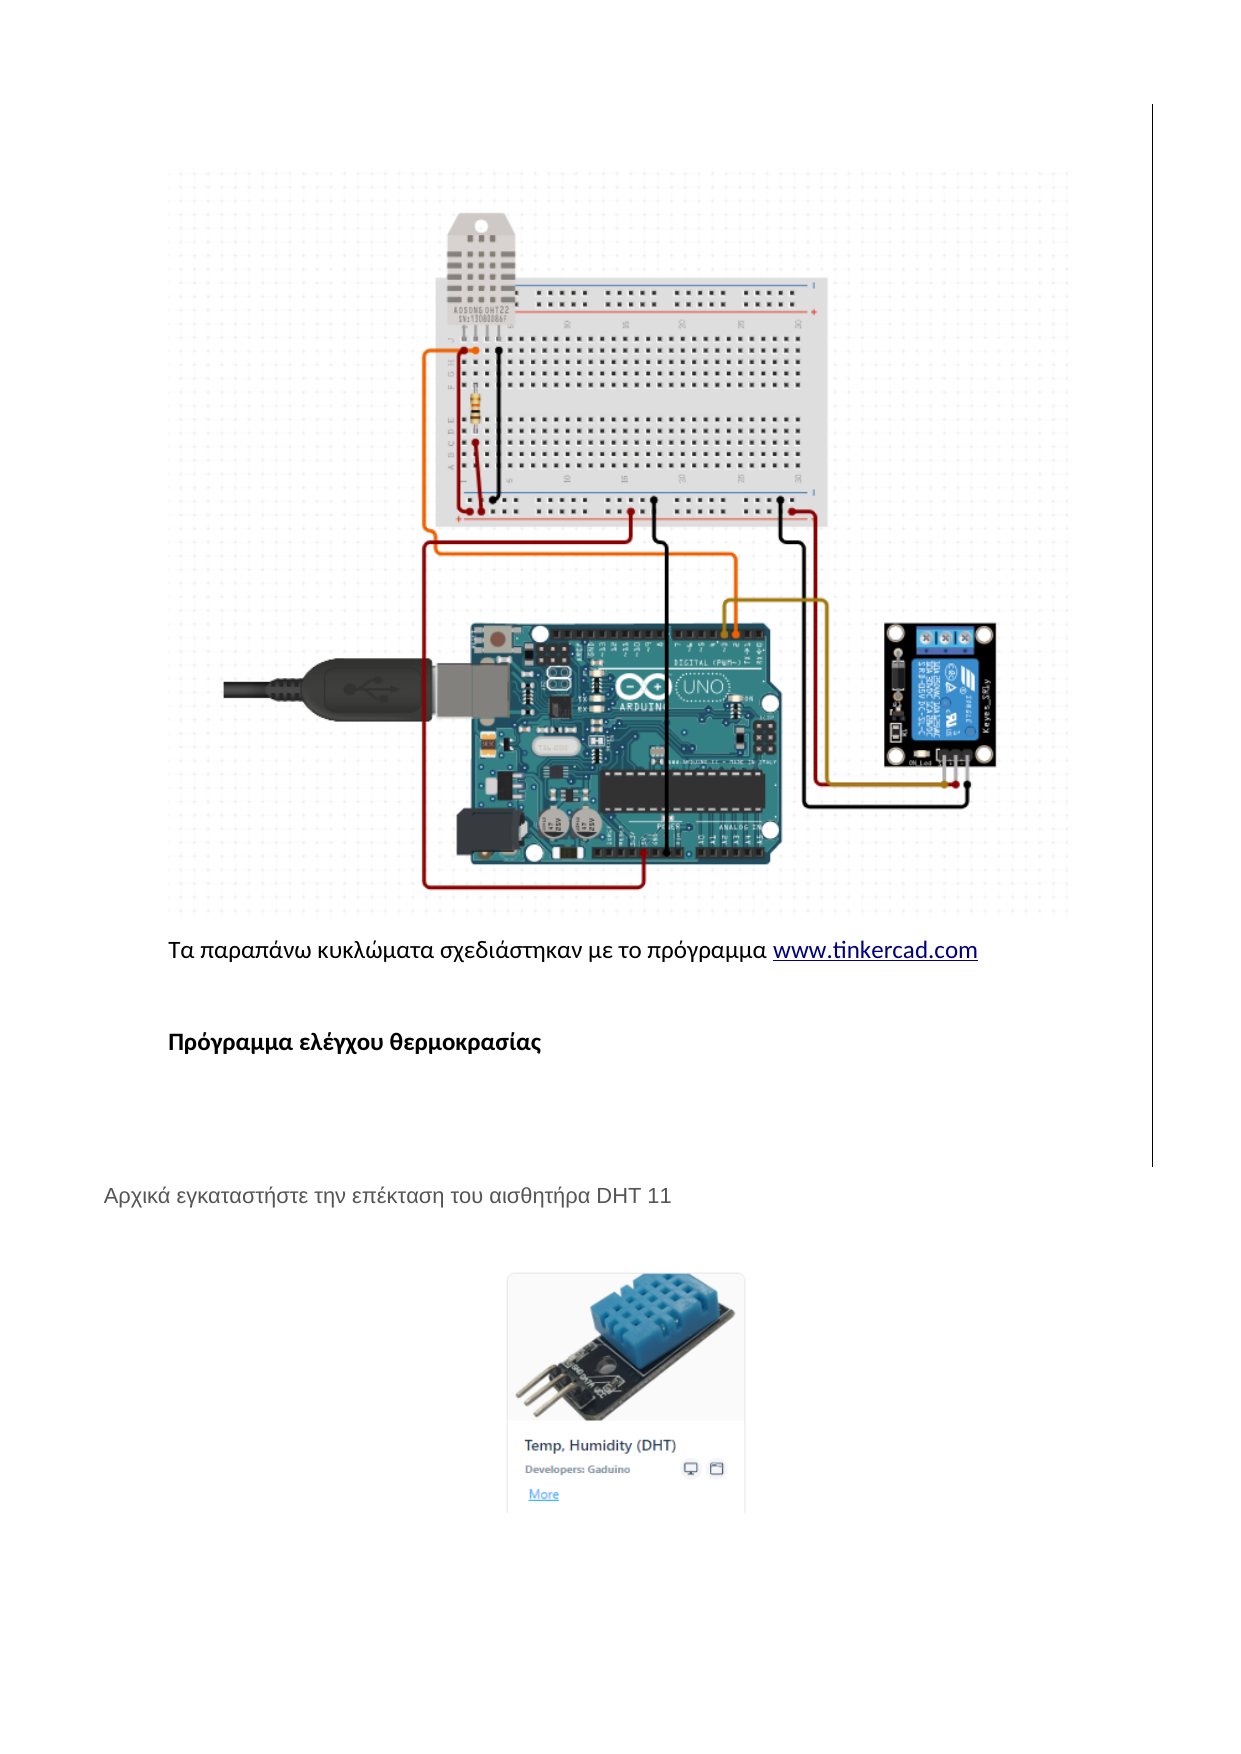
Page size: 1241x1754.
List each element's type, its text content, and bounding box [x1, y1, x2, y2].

text Τα παραπάνω κυκλώματα σχεδιάστηκαν με το πρόγραμμα www.tinkercad.com [1068, 869, 1152, 915]
text Αρχικά εγκαταστήστε την επέκταση του αισθητήρα DHT 11 [103, 1183, 1152, 1208]
text Τα παραπάνω κυκλώματα σχεδιάστηκαν με το πρόγραμμα www.tinkercad.com [103, 869, 168, 915]
text Πρόγραμμα ελέγχου θερμοκρασίας [103, 962, 1152, 1008]
